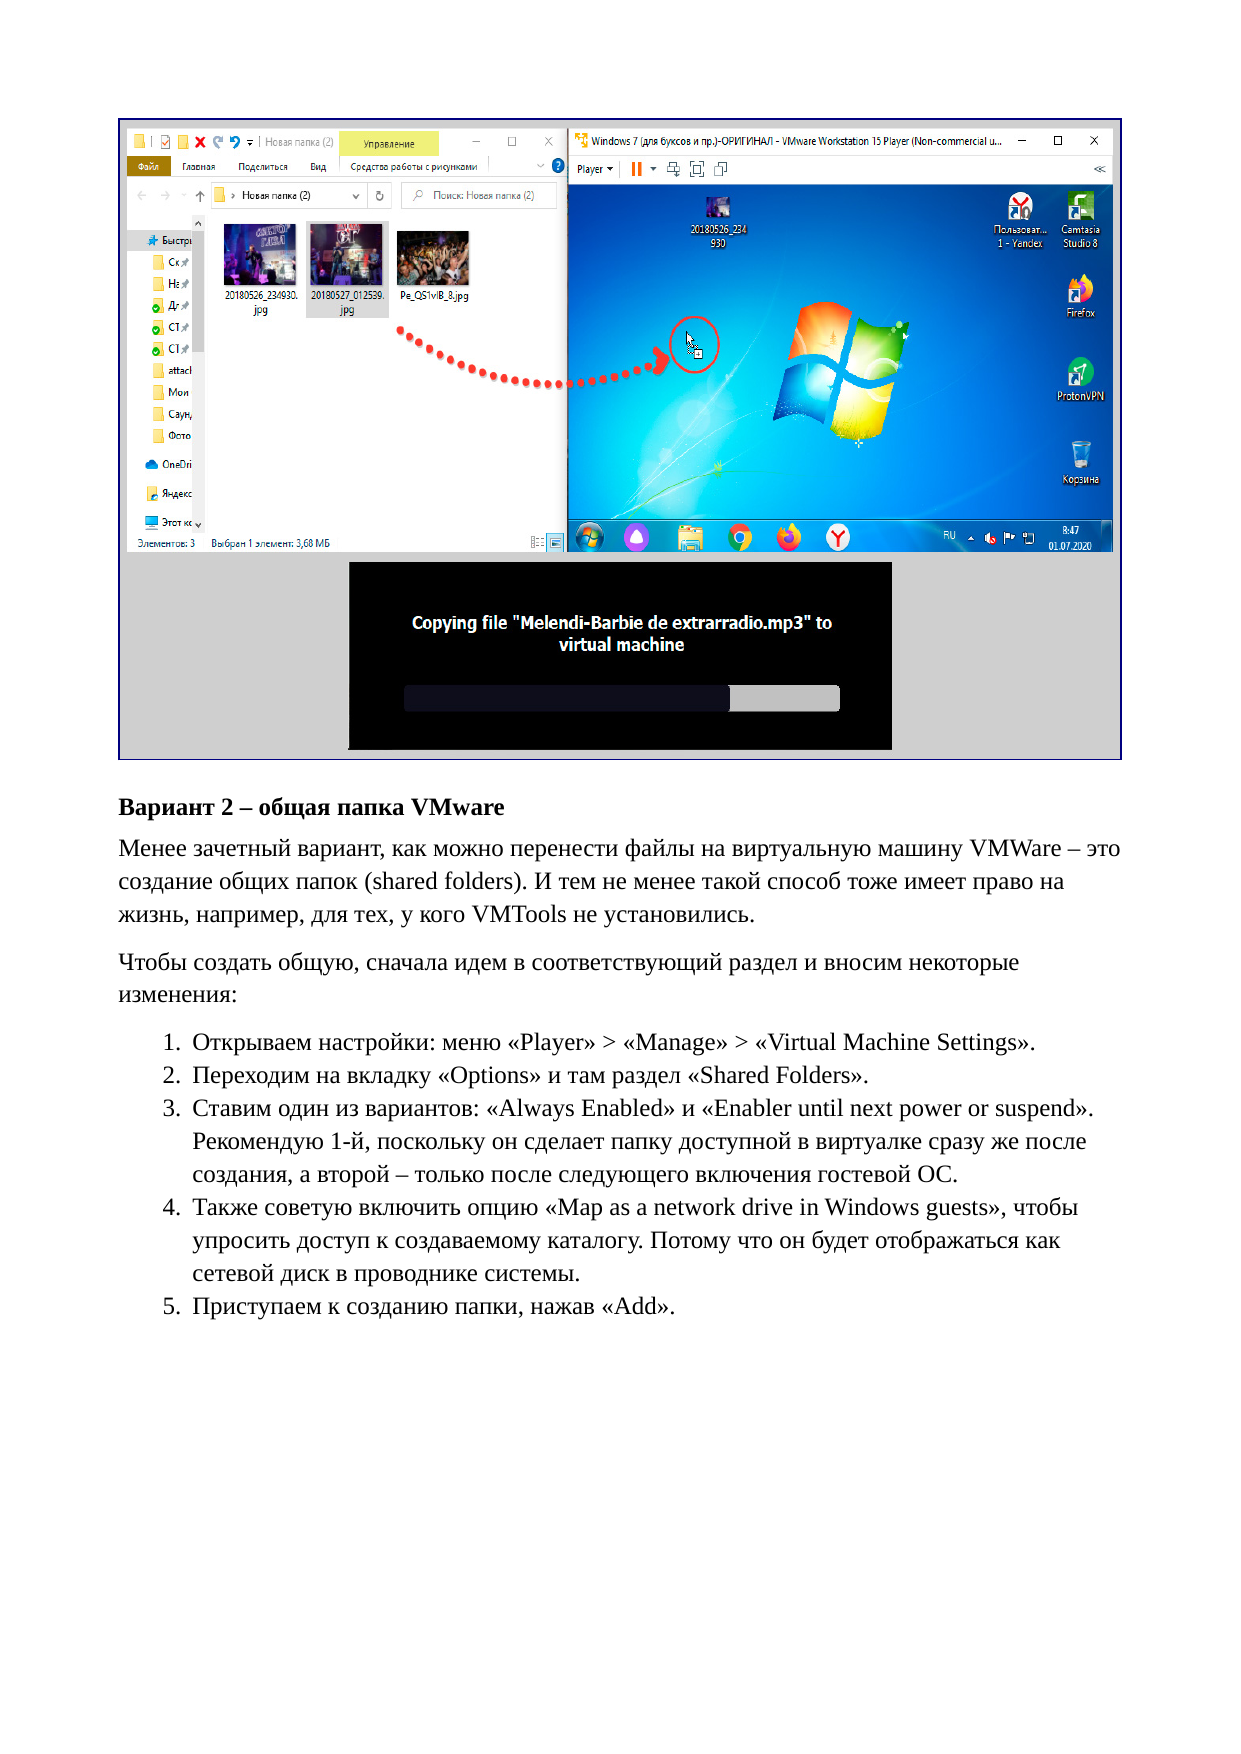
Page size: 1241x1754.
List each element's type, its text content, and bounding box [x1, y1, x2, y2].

list Ставим один из вариантов: «Always Enabled» и «Enabler until next power or suspend». Рекомендую 1-й, поскольку он сделает папку доступной в виртуалке сразу же после создания, а второй – только после следующего включения гостевой ОС. [162, 1093, 1122, 1188]
subtitle Вариант 2 – общая папка VMware [118, 792, 1122, 820]
text Менее зачетный вариант, как можно перенести файлы на виртуальную машину VMWare – это создание общих папок (shared folders). И тем не менее такой способ тоже имеет право на жизнь, например, для тех, у кого VMTools не установились. [118, 833, 1122, 928]
picture [120, 120, 1120, 759]
list Приступаем к созданию папки, нажав «Add». [162, 1291, 1122, 1320]
list Переходим на вкладку «Options» и там раздел «Shared Folders». [162, 1060, 1122, 1089]
list Также советую включить опцию «Map as a network drive in Windows guests», чтобы упросить доступ к создаваемому каталогу. Потому что он будет отображаться как сетевой диск в проводнике системы. [162, 1192, 1122, 1287]
list Открываем настройки: меню «Player» > «Manage» > «Virtual Machine Settings». [162, 1027, 1122, 1056]
text Чтобы создать общую, сначала идем в соответствующий раздел и вносим некоторые изменения: [118, 947, 1122, 1008]
